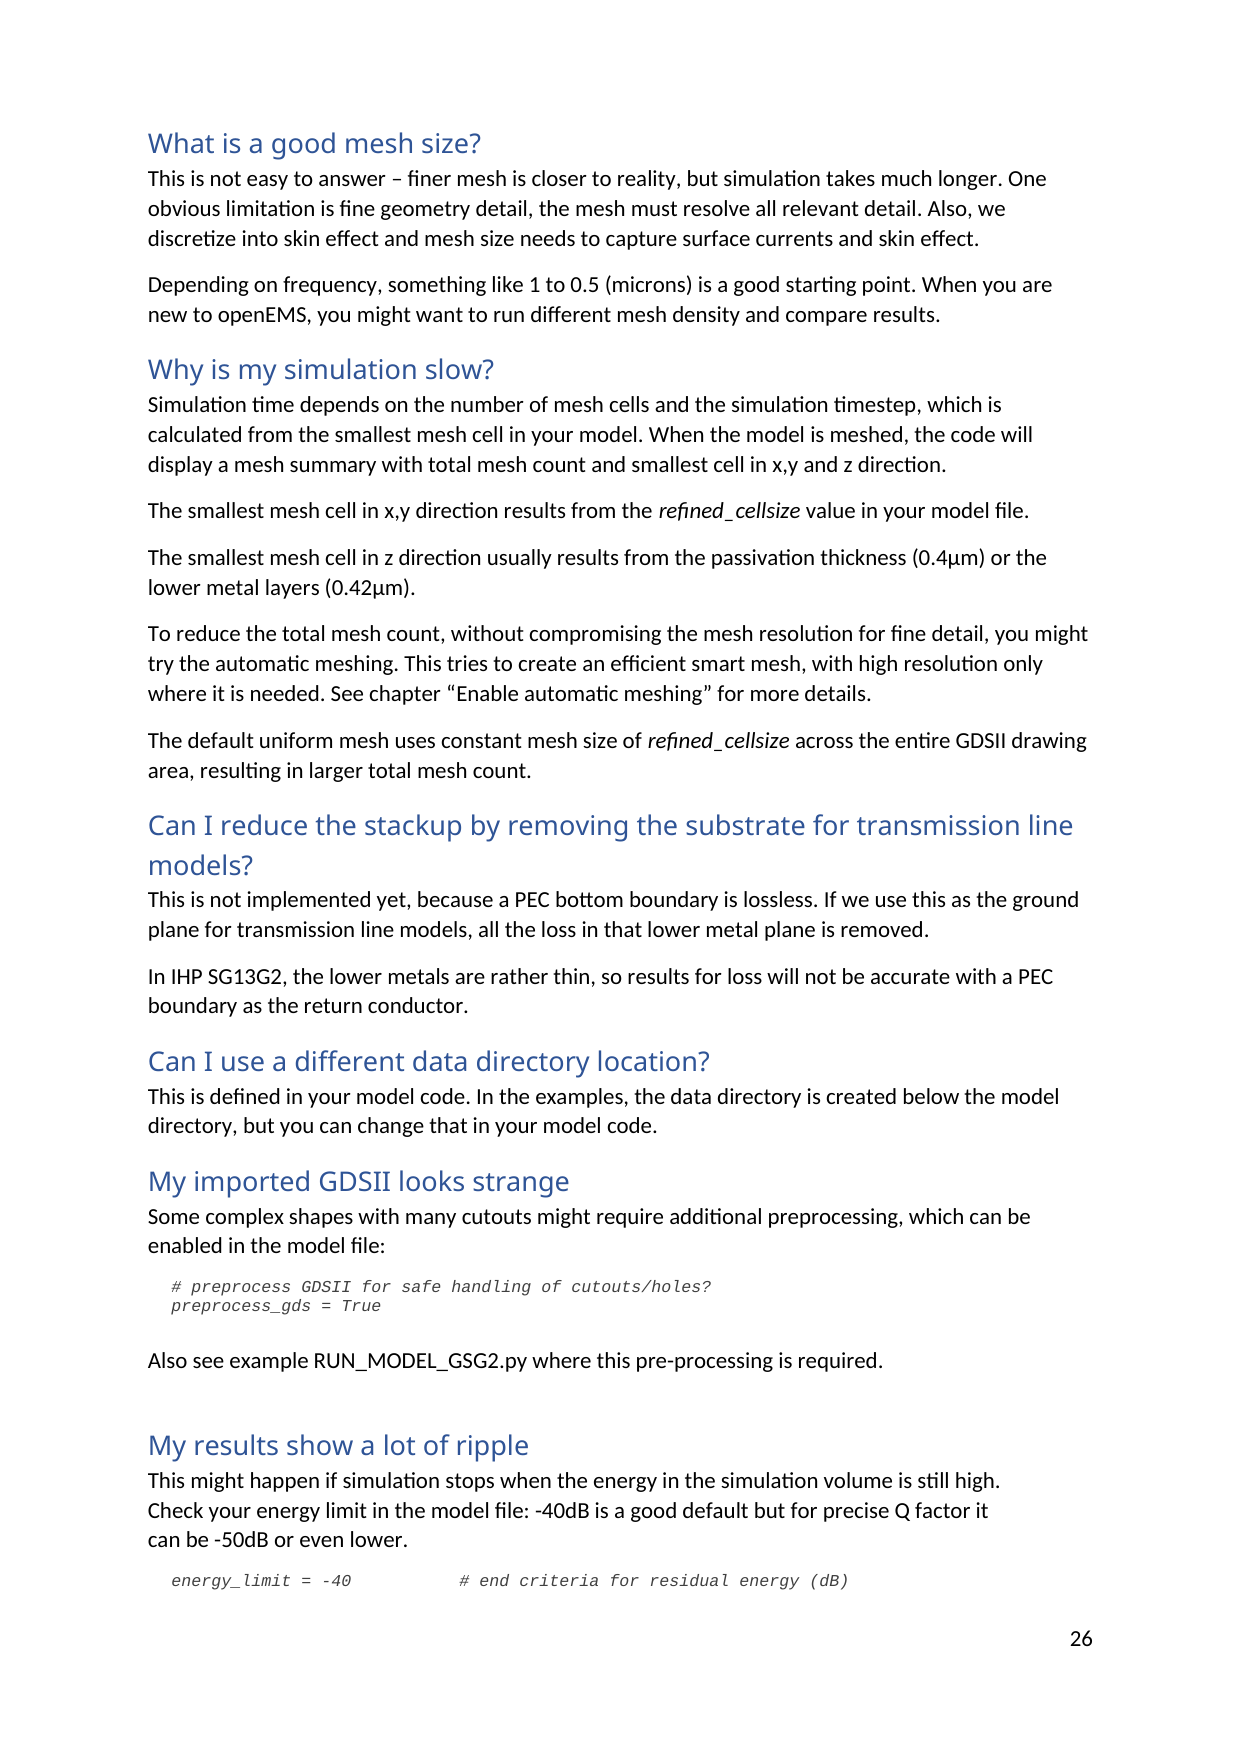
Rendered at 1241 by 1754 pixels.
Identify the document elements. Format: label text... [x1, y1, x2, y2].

text In IHP SG13G2, the lower metals are rather thin, so results for loss will not be accurate with a PEC boundary as the return conductor. [148, 962, 1093, 1020]
text The smallest mesh cell in z direction usually results from the passivation thickness (0.4µm) or the lower metal layers (0.42µm). [148, 543, 1093, 601]
text Depending on frequency, something like 1 to 0.5 (microns) is a good starting point. When you are new to openEMS, you might want to run different mesh density and compare results. [148, 270, 1093, 328]
text Also see example RUN_MODEL_GSG2.py where this pre-processing is required. [148, 1316, 1093, 1404]
text This is not implemented yet, because a PEC bottom boundary is lossless. If we use this as the ground plane for transmission line models, all the loss in that lower metal plane is removed. [148, 885, 1093, 943]
text Simulation time depends on the number of mesh cells and the simulation timestep, which is calculated from the smallest mesh cell in your model. When the model is meshed, the code will display a mesh summary with total mesh count and smallest cell in x,y and z direction. [148, 390, 1093, 478]
text This might happen if simulation stops when the energy in the simulation volume is still high. Check your energy limit in the model file: -40dB is a good default but for precise Q factor it can be -50dB or even lower. [148, 1466, 1093, 1554]
text energy_limit = -40 # end criteria for residual energy (dB) [171, 1572, 1093, 1591]
subtitle My imported GDSII looks strange [148, 1162, 1093, 1199]
text preprocess_gds = True [171, 1297, 1093, 1316]
text The smallest mesh cell in x,y direction results from the refined_cellsize value in your model file. [148, 497, 1093, 524]
text The default uniform mesh uses constant mesh size of refined_cellsize across the entire GDSII drawing area, resulting in larger total mesh count. [148, 726, 1093, 784]
subtitle Why is my simulation slow? [148, 351, 1093, 388]
subtitle What is a good mesh size? [148, 124, 1093, 161]
text # preprocess GDSII for safe handling of cutouts/holes? [171, 1278, 1093, 1297]
text This is not easy to answer – finer mesh is closer to reality, but simulation takes much longer. One obvious limitation is fine geometry detail, the mesh must resolve all relevant detail. Also, we discretize into skin effect and mesh size needs to capture surface currents and skin effect. [148, 164, 1093, 252]
text Some complex shapes with many cutouts might require additional preprocessing, which can be enabled in the model file: [148, 1202, 1093, 1260]
text This is defined in your model code. In the examples, the data directory is created below the model directory, but you can change that in your model code. [148, 1082, 1093, 1140]
subtitle My results show a lot of ripple [148, 1426, 1093, 1463]
subtitle Can I reduce the stackup by removing the substrate for transmission line models? [148, 807, 1093, 883]
subtitle Can I use a different data directory location? [148, 1042, 1093, 1079]
text To reduce the total mesh count, without compromising the mesh resolution for fine detail, you might try the automatic meshing. This tries to create an efficient smart mesh, with high resolution only where it is needed. See chapter “Enable automatic meshing” for more details. [148, 619, 1093, 707]
